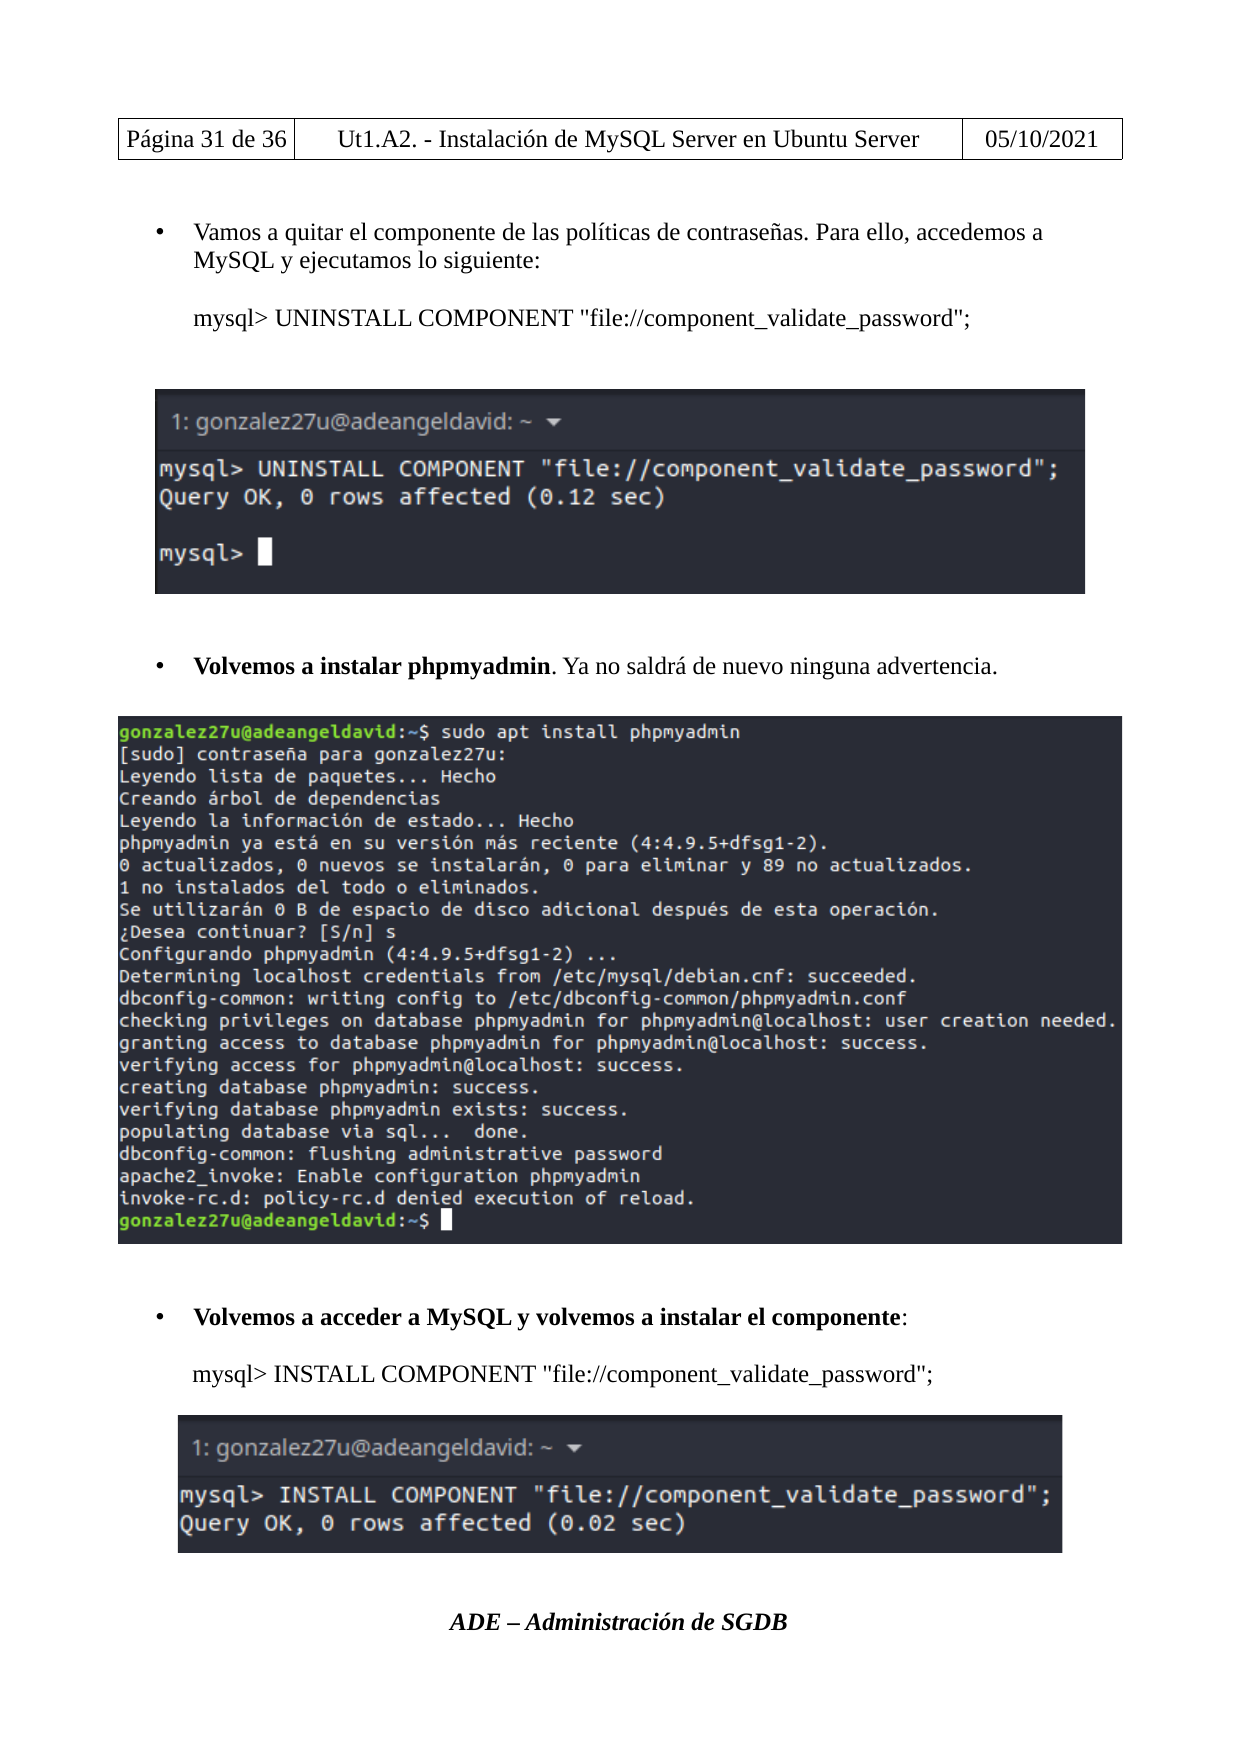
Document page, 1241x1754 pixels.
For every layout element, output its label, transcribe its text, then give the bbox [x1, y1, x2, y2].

list Volvemos a instalar phpmyadmin. Ya no saldrá de nuevo ninguna advertencia. [156, 651, 1122, 680]
picture [155, 389, 1085, 594]
picture [118, 716, 1123, 1244]
list mysql> UNINSTALL COMPONENT "file://component_validate_password"; [156, 303, 1122, 332]
text mysql> INSTALL COMPONENT "file://component_validate_password"; [118, 1359, 1122, 1388]
list Vamos a quitar el componente de las políticas de contraseñas. Para ello, accedemos a MySQL y ejecutamos lo siguiente: [156, 217, 1122, 274]
list Volvemos a acceder a MySQL y volvemos a instalar el componente: [156, 1302, 1122, 1330]
picture [177, 1415, 1063, 1553]
